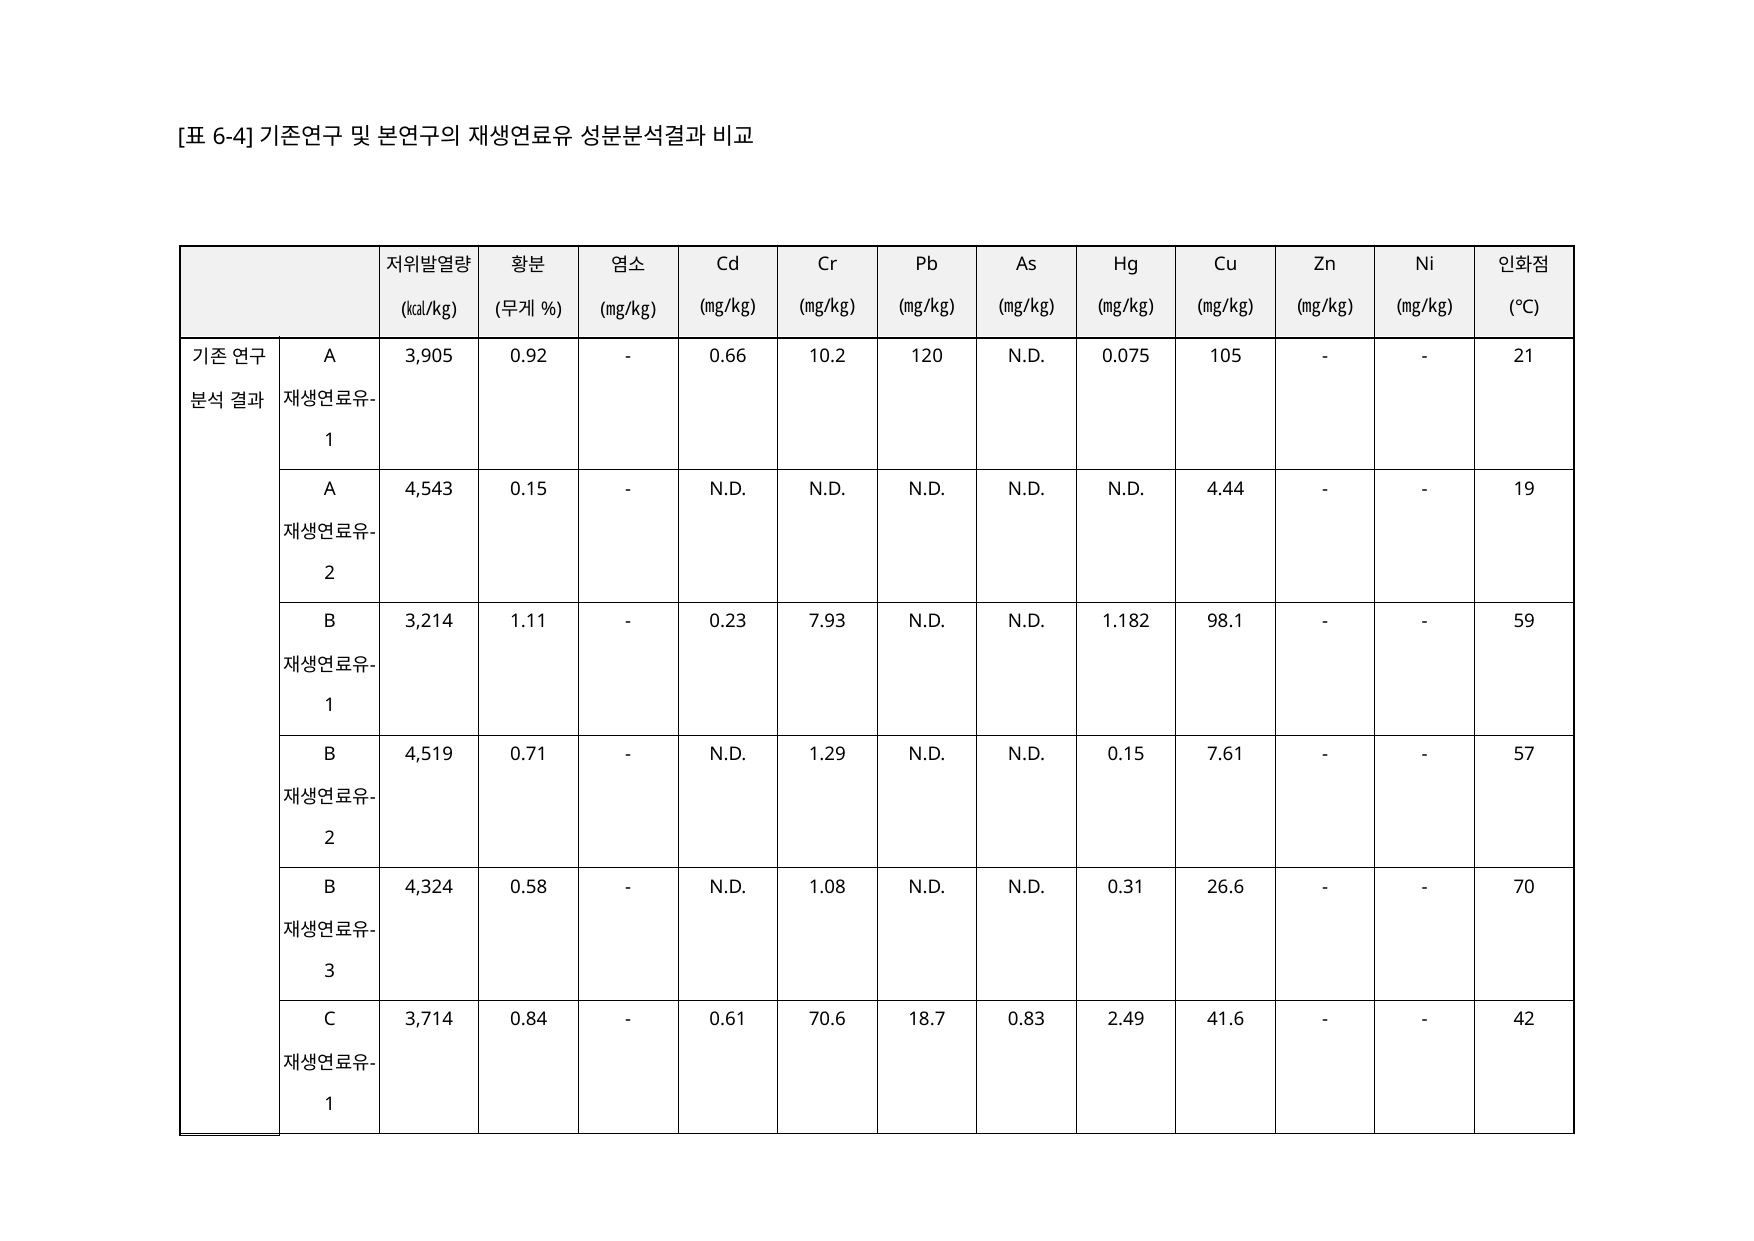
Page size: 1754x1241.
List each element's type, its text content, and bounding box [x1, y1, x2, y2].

table_cell - [579, 1001, 678, 1133]
table_header Cu (㎎/㎏) [1176, 247, 1275, 336]
table_cell N.D. [977, 868, 1076, 1000]
table_header Cd (㎎/㎏) [679, 247, 777, 336]
table_cell 41.6 [1176, 1001, 1275, 1133]
table_cell 0.15 [1077, 736, 1175, 867]
table_cell 기존 연구 분석 결과 [181, 339, 279, 1133]
table_cell N.D. [878, 868, 976, 1000]
table_cell 10.2 [778, 339, 877, 469]
table_cell 4,324 [380, 868, 478, 1000]
table_cell 2.49 [1077, 1001, 1175, 1133]
table_header 저위발열량 (㎉/㎏) [380, 247, 478, 336]
table_header 인화점 (℃) [1475, 247, 1573, 336]
table_cell 0.66 [679, 339, 777, 469]
table_cell - [579, 736, 678, 867]
table_cell 26.6 [1176, 868, 1275, 1000]
table_cell 3,905 [380, 339, 478, 469]
table_cell 1.11 [479, 603, 578, 734]
table_cell 7.93 [778, 603, 877, 734]
table_cell N.D. [679, 868, 777, 1000]
table_cell 70.6 [778, 1001, 877, 1133]
table_header Hg (㎎/㎏) [1077, 247, 1175, 336]
table_cell N.D. [878, 603, 976, 734]
table_cell N.D. [878, 470, 976, 602]
table_cell 18.7 [878, 1001, 976, 1133]
table_cell N.D. [977, 736, 1076, 867]
table_cell 0.31 [1077, 868, 1175, 1000]
table_cell - [1375, 736, 1474, 867]
table_cell 0.61 [679, 1001, 777, 1133]
table_cell N.D. [679, 470, 777, 602]
text [표 6-4] 기존연구 및 본연구의 재생연료유 성분분석결과 비교 [177, 118, 1577, 151]
table_cell 7.61 [1176, 736, 1275, 867]
table_cell 1.182 [1077, 603, 1175, 734]
table_cell - [1375, 868, 1474, 1000]
table_cell - [1276, 470, 1374, 602]
table_cell 4,519 [380, 736, 478, 867]
table_header 염소 (㎎/㎏) [579, 247, 678, 336]
table_cell - [1276, 1001, 1374, 1133]
table_cell 3,214 [380, 603, 478, 734]
table_cell N.D. [977, 339, 1076, 469]
table_cell B 재생연료유-3 [280, 868, 379, 1000]
table_cell 1.08 [778, 868, 877, 1000]
table_cell 3,714 [380, 1001, 478, 1133]
table_cell N.D. [977, 603, 1076, 734]
table_cell 0.83 [977, 1001, 1076, 1133]
table_cell 0.92 [479, 339, 578, 469]
table_cell 0.23 [679, 603, 777, 734]
table_cell C 재생연료유-1 [280, 1001, 379, 1133]
table_cell 59 [1475, 603, 1573, 734]
table_cell N.D. [878, 736, 976, 867]
table_header [181, 247, 379, 336]
table_header Ni (㎎/㎏) [1375, 247, 1474, 336]
table_cell 1.29 [778, 736, 877, 867]
table_cell A 재생연료유-1 [280, 339, 379, 469]
table_cell 120 [878, 339, 976, 469]
table_cell N.D. [1077, 470, 1175, 602]
table_cell 57 [1475, 736, 1573, 867]
table_cell 0.075 [1077, 339, 1175, 469]
table_header As (㎎/㎏) [977, 247, 1076, 336]
table_cell N.D. [977, 470, 1076, 602]
table_cell - [1375, 470, 1474, 602]
table_cell - [579, 339, 678, 469]
table_cell - [1375, 603, 1474, 734]
table_header 황분 (무게 %) [479, 247, 578, 336]
table_cell B 재생연료유-2 [280, 736, 379, 867]
table_cell 0.58 [479, 868, 578, 1000]
table_cell 0.71 [479, 736, 578, 867]
table_cell 98.1 [1176, 603, 1275, 734]
table_cell 0.15 [479, 470, 578, 602]
table_header Zn (㎎/㎏) [1276, 247, 1374, 336]
table_cell N.D. [778, 470, 877, 602]
table_cell - [579, 470, 678, 602]
table_cell 105 [1176, 339, 1275, 469]
table_cell - [1276, 736, 1374, 867]
table_cell 4,543 [380, 470, 478, 602]
table_cell A 재생연료유-2 [280, 470, 379, 602]
table_cell - [1375, 339, 1474, 469]
table_header Cr (㎎/㎏) [778, 247, 877, 336]
table_cell 0.84 [479, 1001, 578, 1133]
table_cell - [1375, 1001, 1474, 1133]
table_cell - [1276, 868, 1374, 1000]
table_cell B 재생연료유-1 [280, 603, 379, 734]
table_cell 42 [1475, 1001, 1573, 1133]
table_cell - [579, 868, 678, 1000]
table_cell N.D. [679, 736, 777, 867]
table_cell 70 [1475, 868, 1573, 1000]
table_cell 19 [1475, 470, 1573, 602]
table_header Pb (㎎/㎏) [878, 247, 976, 336]
table_cell - [1276, 603, 1374, 734]
table_cell - [1276, 339, 1374, 469]
table_cell 4.44 [1176, 470, 1275, 602]
table_cell - [579, 603, 678, 734]
table_cell 21 [1475, 339, 1573, 469]
